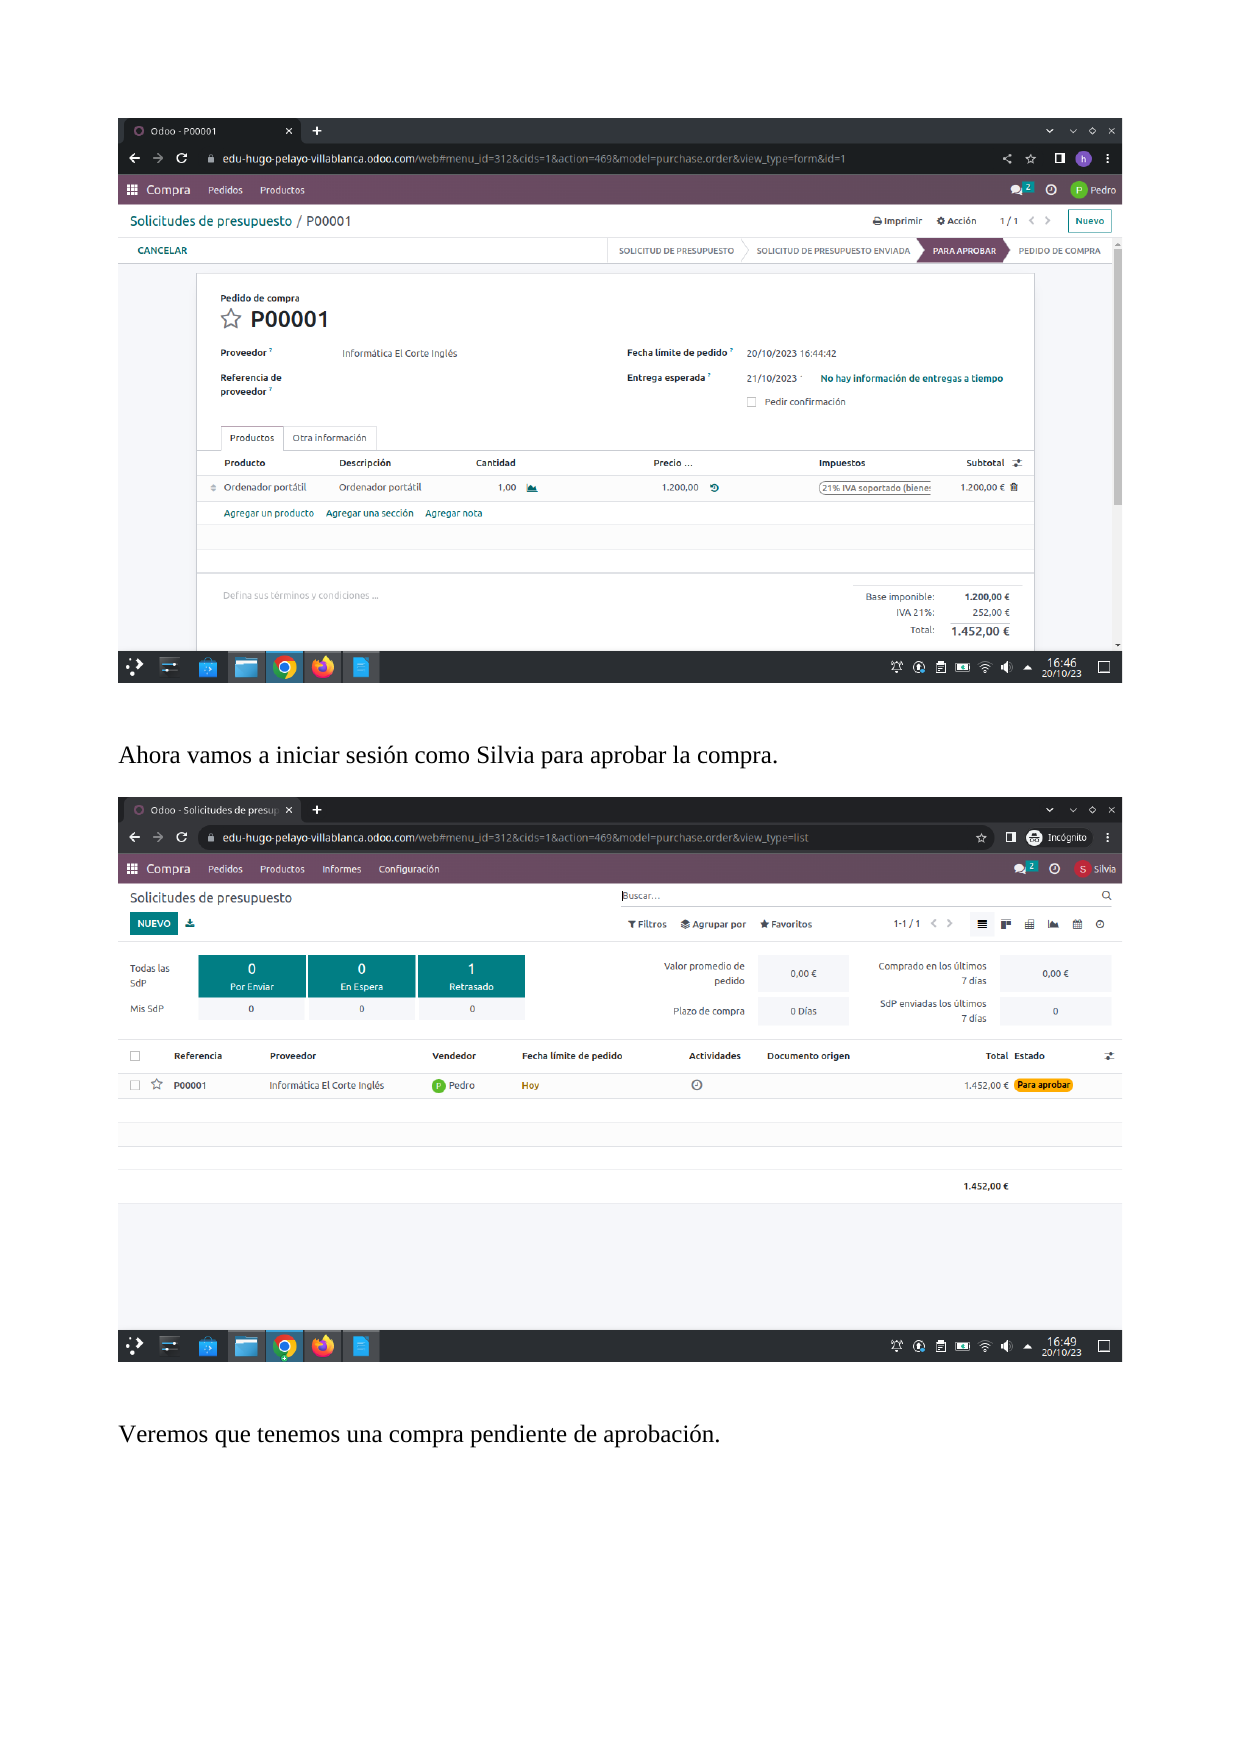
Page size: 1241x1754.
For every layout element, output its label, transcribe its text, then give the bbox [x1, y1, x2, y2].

picture [118, 118, 1123, 683]
text Ahora vamos a iniciar sesión como Silvia para aprobar la compra. [118, 740, 1122, 769]
picture [118, 797, 1123, 1362]
text Veremos que tenemos una compra pendiente de aprobación. [118, 1419, 1122, 1448]
